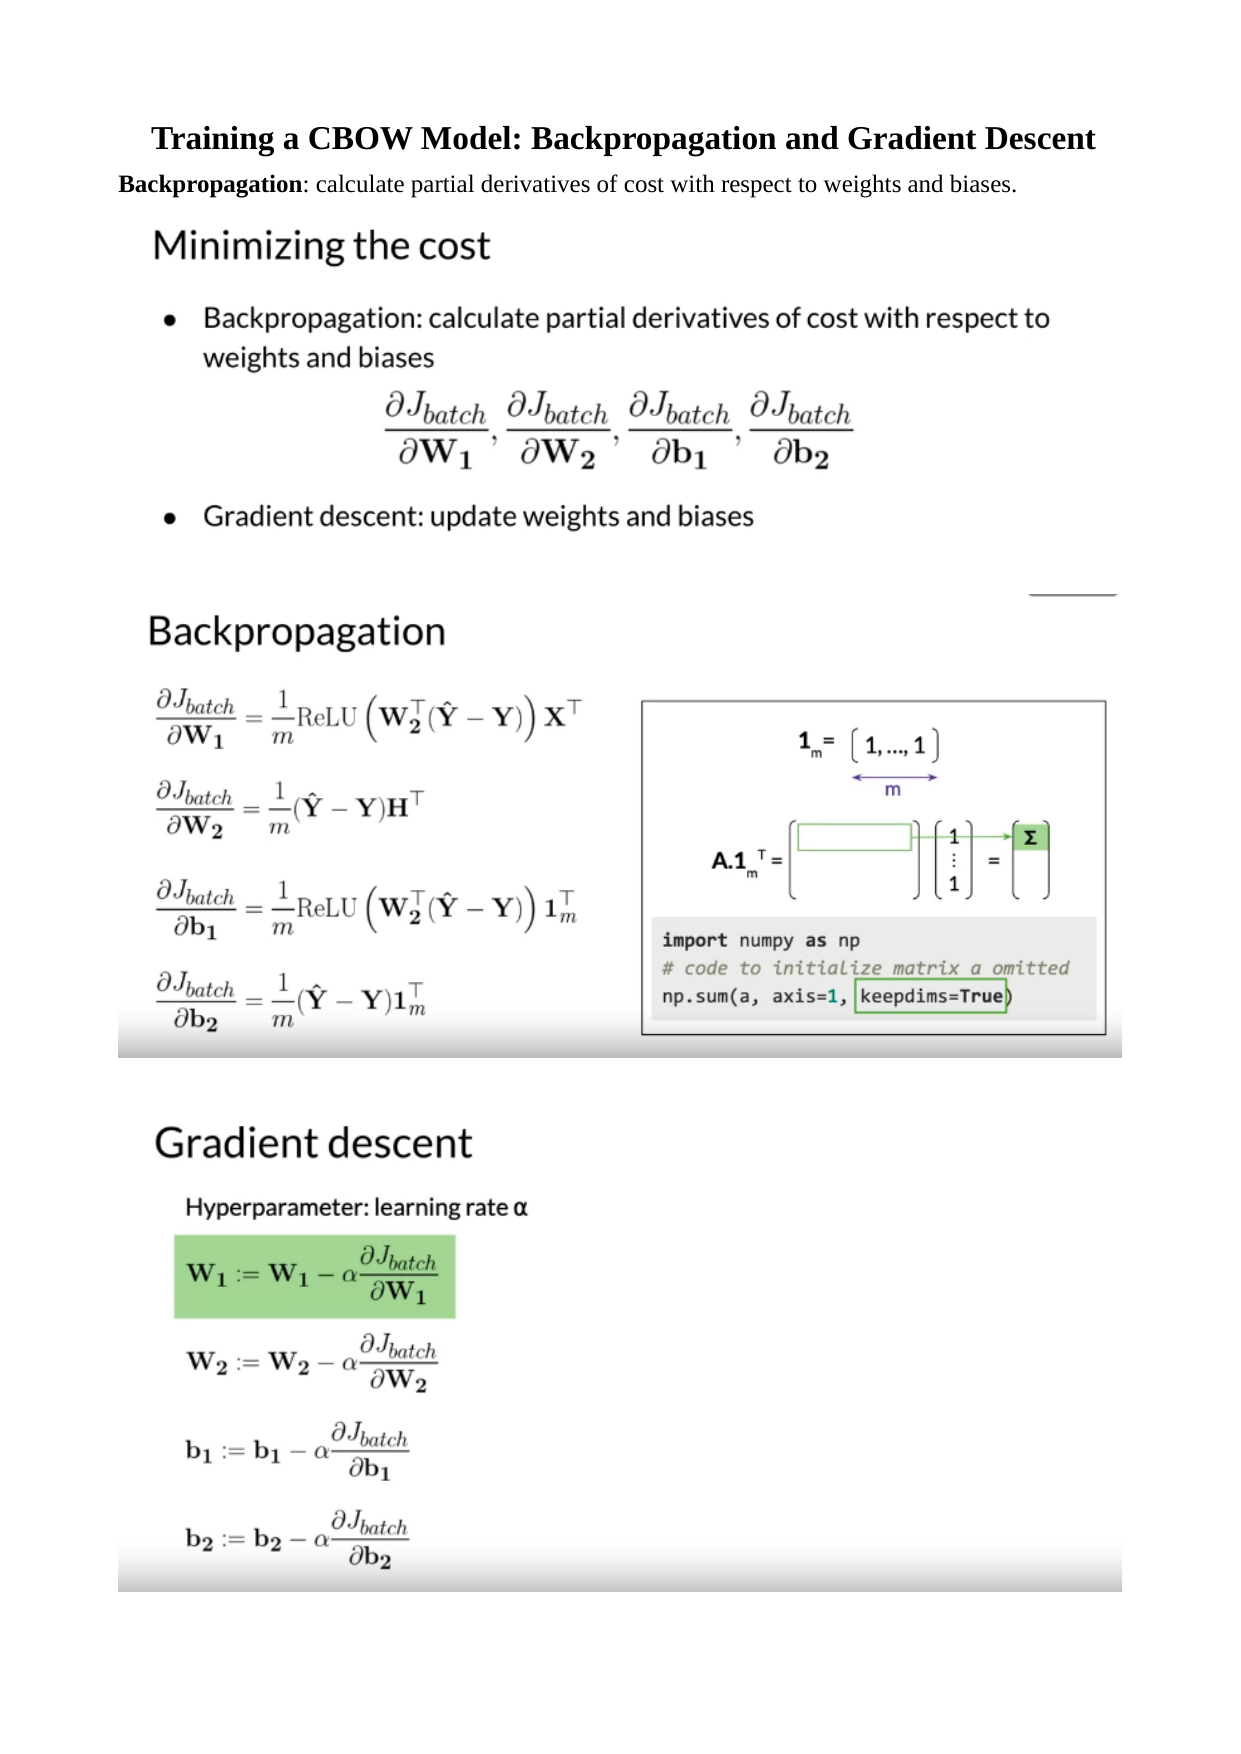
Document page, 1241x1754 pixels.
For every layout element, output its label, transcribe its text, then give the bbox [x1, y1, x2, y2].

picture [118, 216, 1123, 543]
picture [118, 594, 1123, 1058]
text Backpropagation: calculate partial derivatives of cost with respect to weights and biases. [118, 169, 1122, 198]
picture [118, 1109, 1123, 1592]
subtitle Training a CBOW Model: Backpropagation and Gradient Descent [118, 118, 1122, 156]
